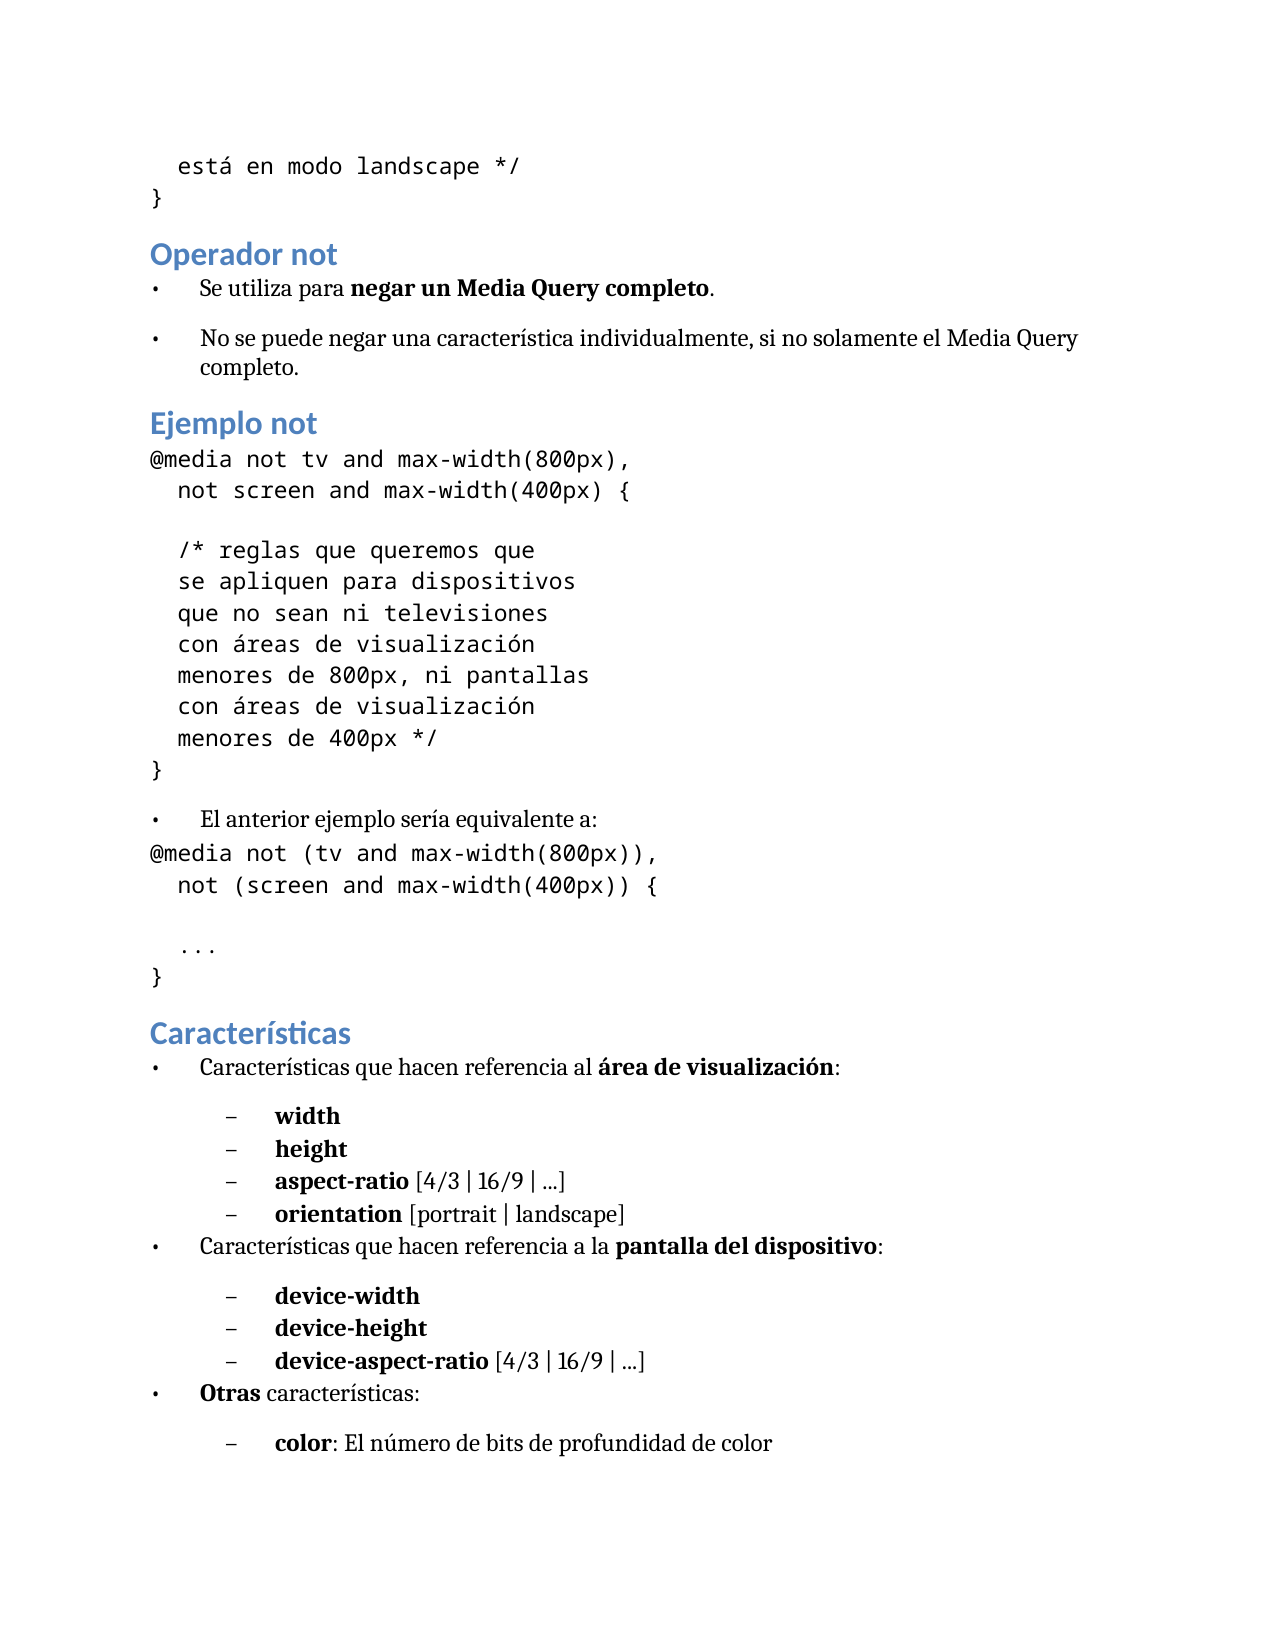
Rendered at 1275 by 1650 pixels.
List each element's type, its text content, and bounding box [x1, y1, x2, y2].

list orientation [portrait | landscape] [225, 1200, 1125, 1228]
text @media not tv and max-width(800px), not screen and max-width(400px) { /* reglas que queremos que se apliquen para dispositivos que no sean ni televisiones con áreas de visualización menores de 800px, ni pantallas con áreas de visualización menores de 400px */ } [150, 443, 1125, 784]
subtitle Características [150, 1012, 1125, 1053]
list Características que hacen referencia a la pantalla del dispositivo: [150, 1232, 1125, 1261]
text está en modo landscape */ } [150, 150, 1125, 212]
list El anterior ejemplo sería equivalente a: [150, 805, 1125, 833]
list device-height [225, 1314, 1125, 1343]
list device-aspect-ratio [4/3 | 16/9 | ...] [225, 1347, 1125, 1376]
list No se puede negar una característica individualmente, si no solamente el Media Query completo. [150, 324, 1125, 381]
subtitle Ejemplo not [150, 402, 1125, 443]
list color: El número de bits de profundidad de color [225, 1429, 1125, 1458]
list aspect-ratio [4/3 | 16/9 | ...] [225, 1167, 1125, 1196]
list height [225, 1135, 1125, 1163]
list device-width [225, 1282, 1125, 1311]
subtitle Operador not [150, 233, 1125, 274]
list width [225, 1102, 1125, 1131]
list Otras características: [150, 1379, 1125, 1408]
text @media not (tv and max-width(800px)), not (screen and max-width(400px)) { ... } [150, 837, 1125, 991]
list Se utiliza para negar un Media Query completo. [150, 274, 1125, 303]
list Características que hacen referencia al área de visualización: [150, 1053, 1125, 1081]
